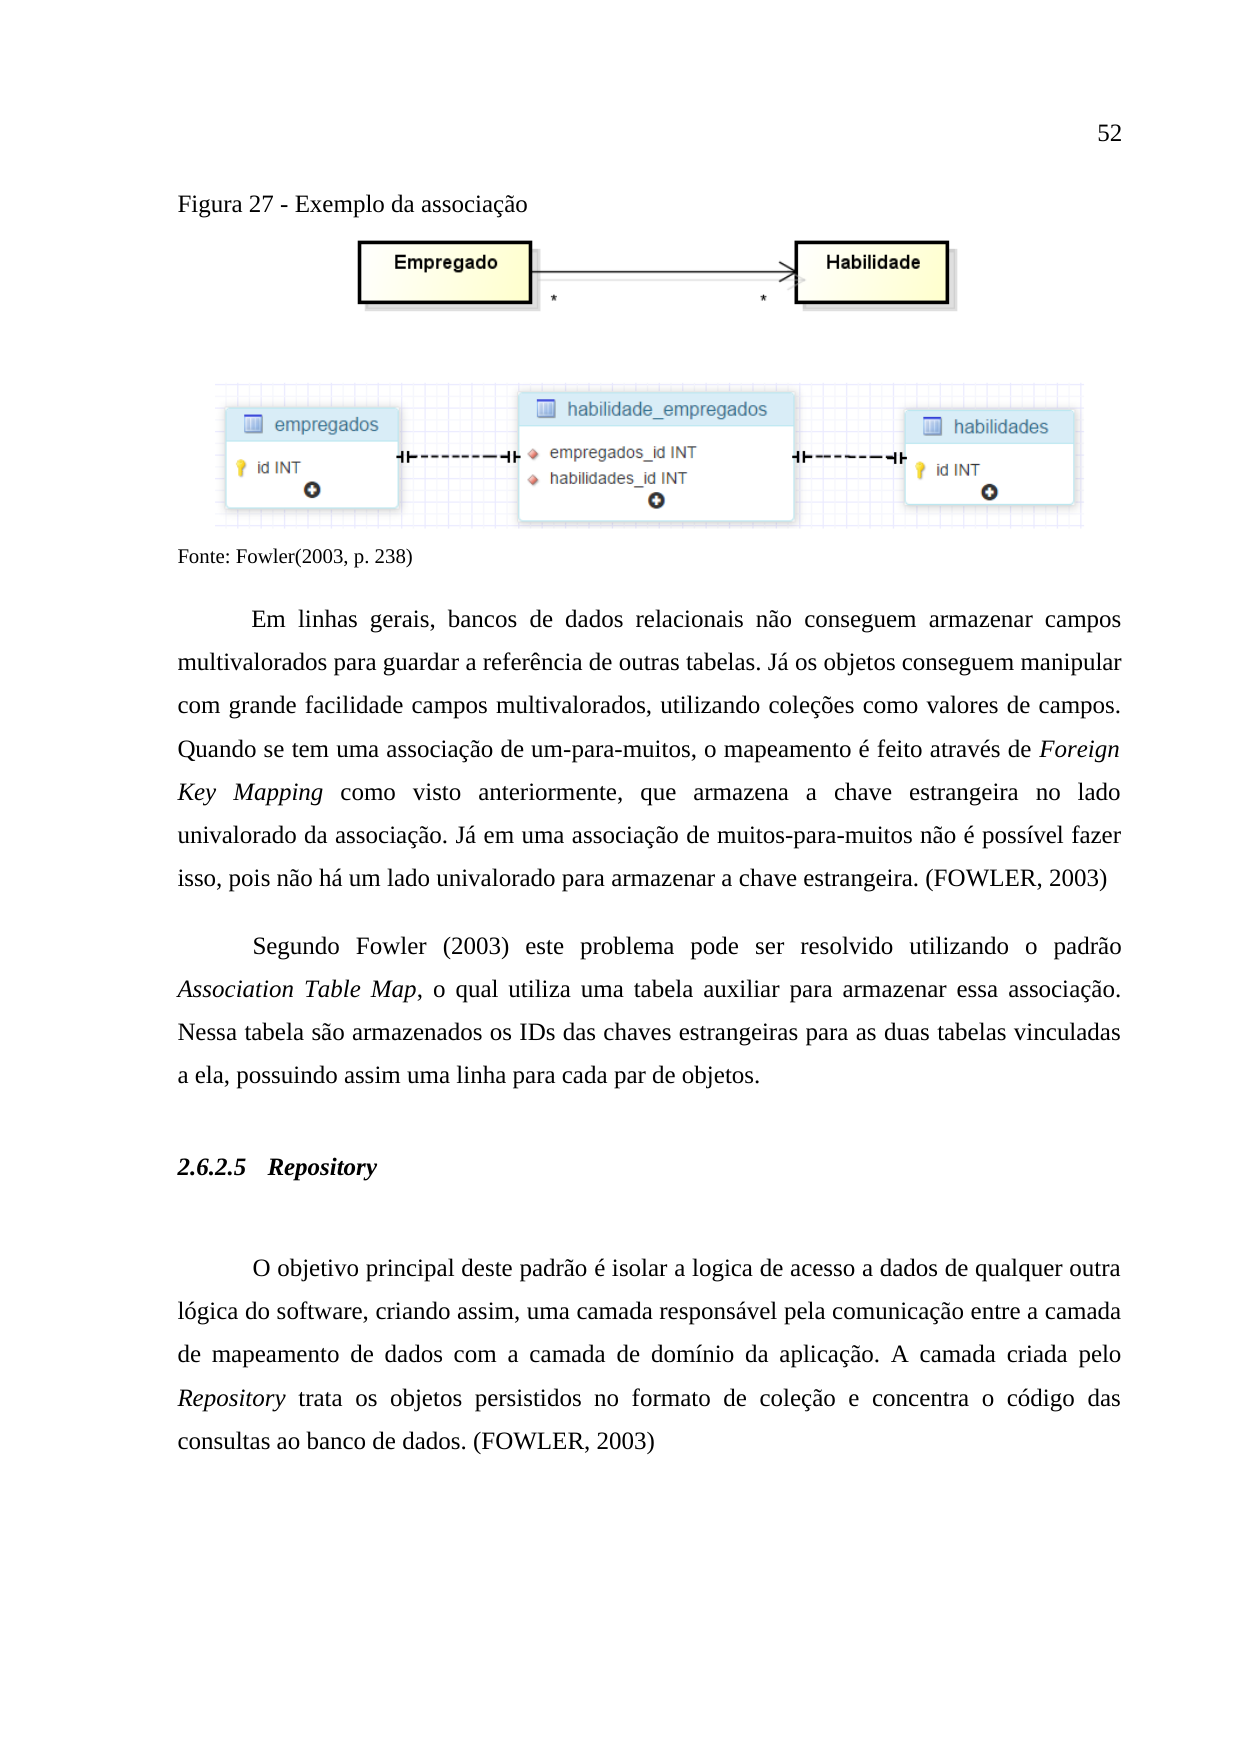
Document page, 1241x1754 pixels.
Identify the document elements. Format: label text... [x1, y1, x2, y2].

text Segundo Fowler (2003) este problema pode ser resolvido utilizando o padrão Association Table Map, o qual utiliza uma tabela auxiliar para armazenar essa associação. Nessa tabela são armazenados os IDs das chaves estrangeiras para as duas tabelas vinculadas a ela, possuindo assim uma linha para cada par de objetos. [177, 931, 1122, 1089]
picture [215, 230, 1085, 531]
list Repository [177, 1152, 1122, 1180]
text Em linhas gerais, bancos de dados relacionais não conseguem armazenar campos multivalorados para guardar a referência de outras tabelas. Já os objetos conseguem manipular com grande facilidade campos multivalorados, utilizando coleções como valores de campos. Quando se tem uma associação de um-para-muitos, o mapeamento é feito através de Foreign Key Mapping como visto anteriormente, que armazena a chave estrangeira no lado univalorado da associação. Já em uma associação de muitos-para-muitos não é possível fazer isso, pois não há um lado univalorado para armazenar a chave estrangeira. (FOWLER, 2003) [177, 604, 1122, 892]
text O objetivo principal deste padrão é isolar a logica de acesso a dados de qualquer outra lógica do software, criando assim, uma camada responsável pela comunicação entre a camada de mapeamento de dados com a camada de domínio da aplicação. A camada criada pelo Repository trata os objetos persistidos no formato de coleção e concentra o código das consultas ao banco de dados. (FOWLER, 2003) [177, 1253, 1122, 1454]
text Fonte: Fowler(2003, p. 238) [177, 543, 1122, 568]
text Figura 27 - Exemplo da associação [177, 189, 1122, 217]
